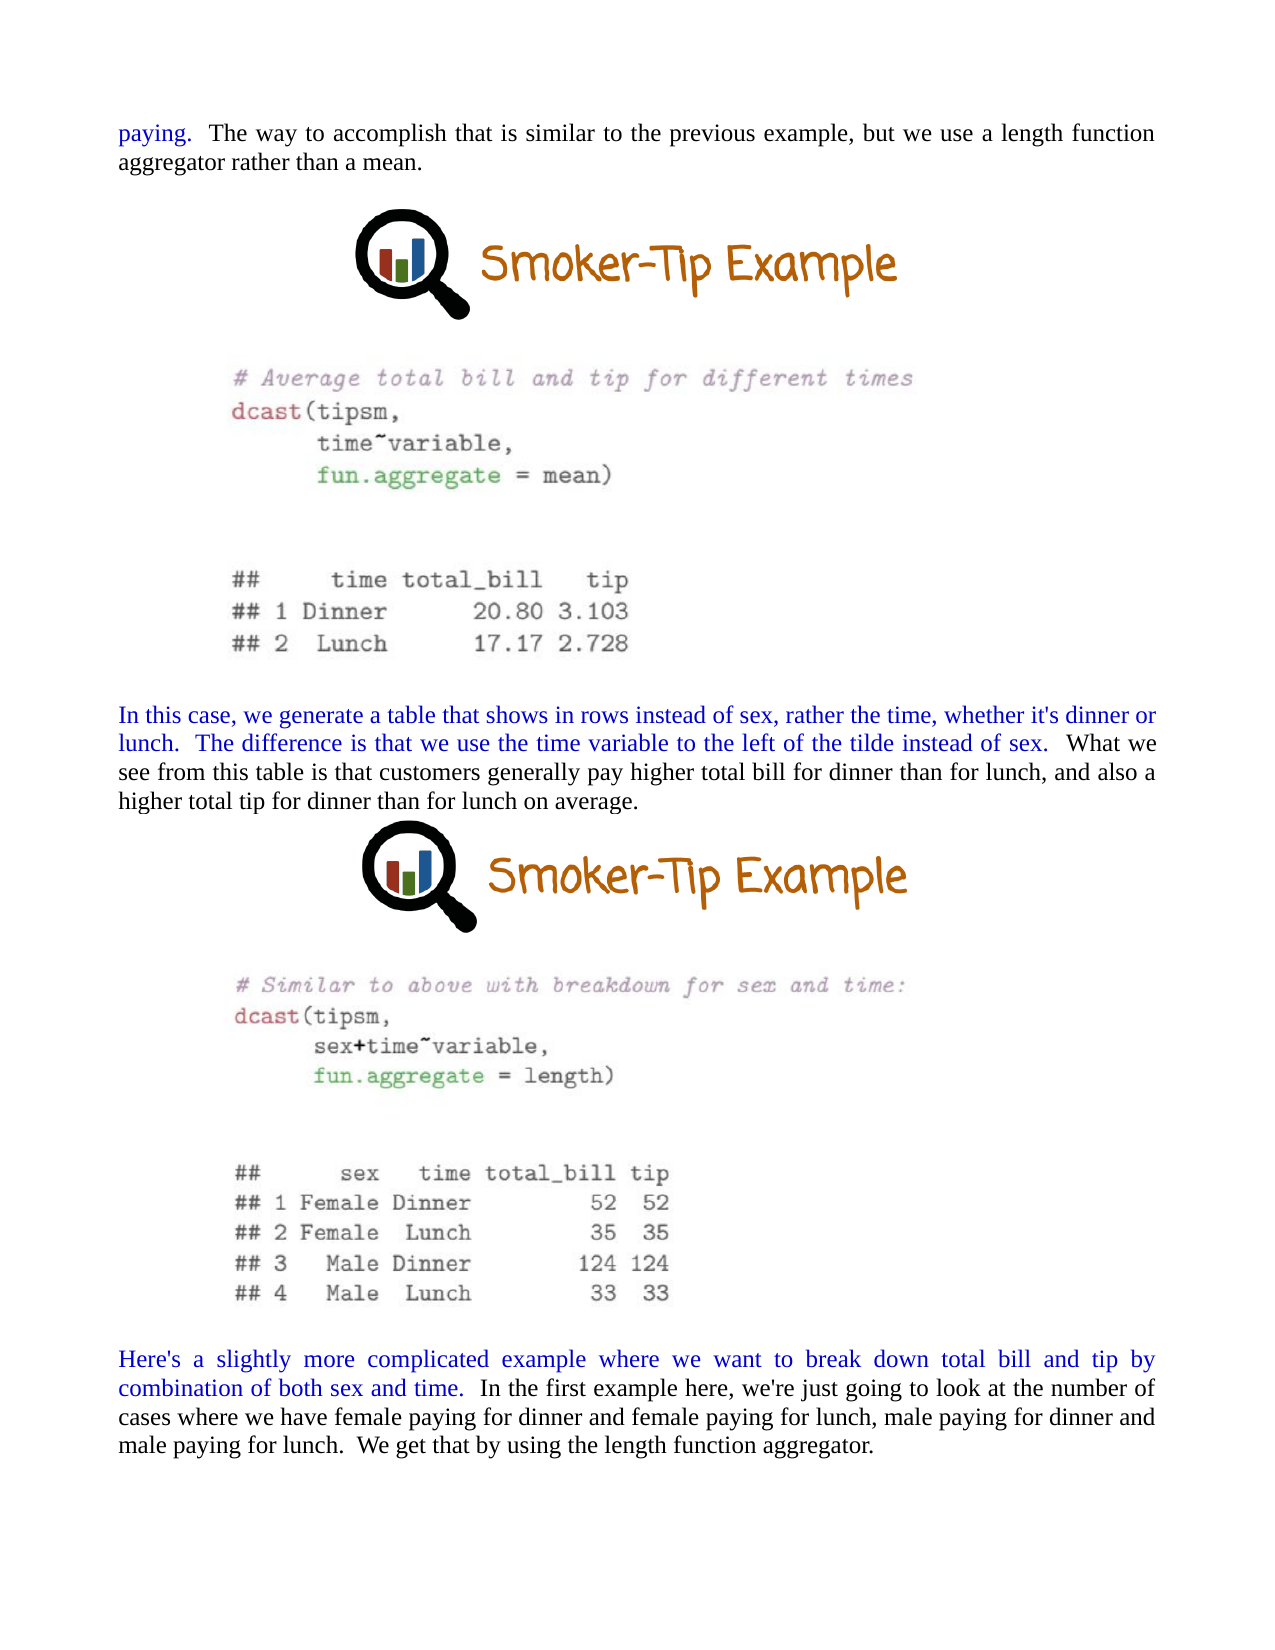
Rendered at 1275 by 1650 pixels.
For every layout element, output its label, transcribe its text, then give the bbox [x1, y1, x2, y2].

text Here's a slightly more complicated example where we want to break down total bill and tip by combination of both sex and time. In the first example here, we're just going to look at the number of cases where we have female paying for dinner and female paying for lunch, male paying for dinner and male paying for lunch. We get that by using the length function aggregator. [118, 1344, 1157, 1459]
text In this case, we generate a table that shows in rows instead of sex, rather the time, whether it's dinner or lunch. The difference is that we use the time variable to the left of the tilde instead of sex. What we see from this table is that customers generally pay higher total bill for dinner than for lunch, and also a higher total tip for dinner than for lunch on average. [118, 700, 1157, 814]
text paying. The way to accomplish that is similar to the previous example, but we use a length function aggregator rather than a mean. [118, 118, 1157, 176]
picture [118, 814, 1157, 1316]
picture [118, 204, 1157, 671]
